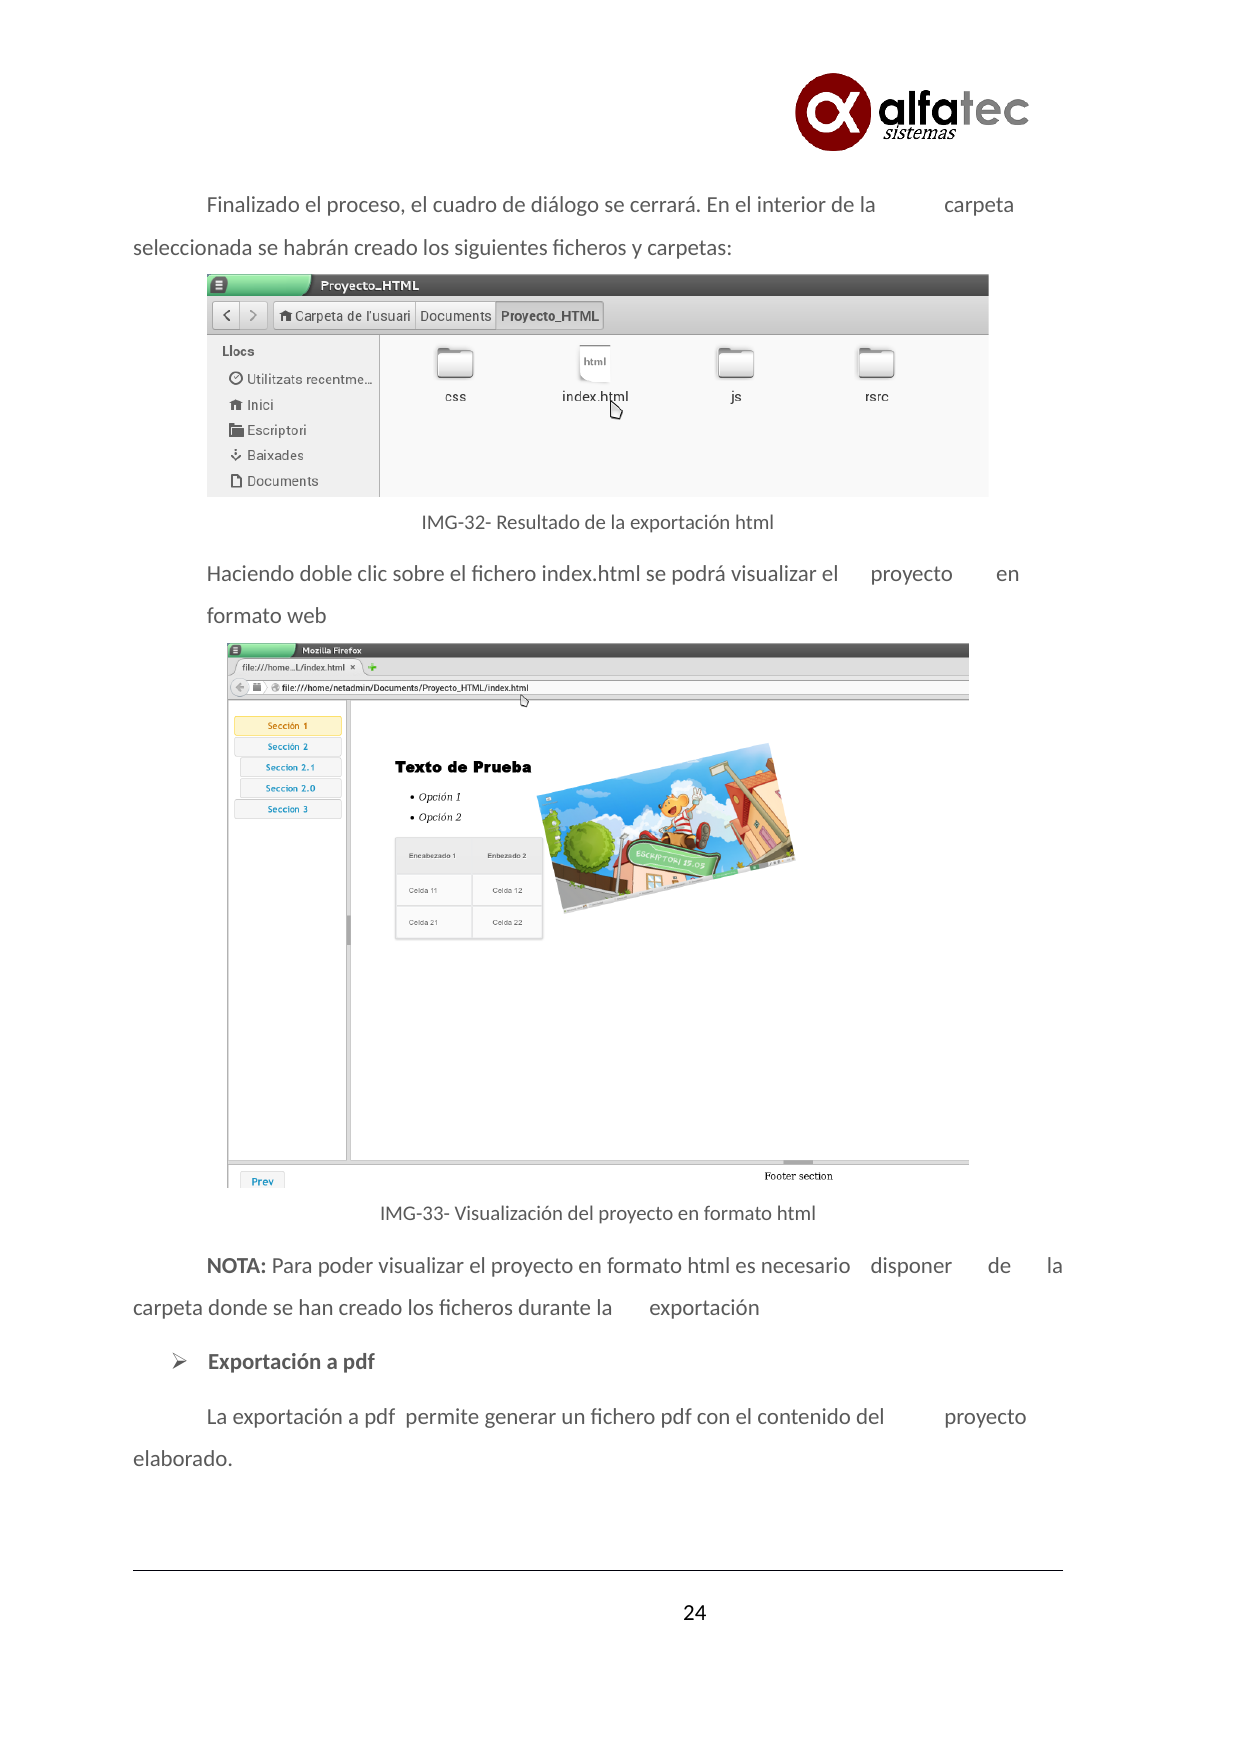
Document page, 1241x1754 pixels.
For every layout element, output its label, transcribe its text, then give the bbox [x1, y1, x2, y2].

text IMG-32- Resultado de la exportación html [133, 287, 1063, 534]
text La exportación a pdf permite generar un fichero pdf con el contenido del proyecto elaborado. [133, 1402, 1063, 1472]
text NOTA: Para poder visualizar el proyecto en formato html es necesario disponer de la carpeta donde se han creado los ficheros durante la exportación [133, 1251, 1063, 1321]
picture [795, 73, 1031, 151]
list Exportación a pdf [170, 1347, 1063, 1375]
text IMG-33- Visualización del proyecto en formato html [133, 656, 1063, 1226]
text Finalizado el proceso, el cuadro de diálogo se cerrará. En el interior de la carpeta seleccionada se habrán creado los siguientes ficheros y carpetas: [133, 191, 1063, 261]
text Haciendo doble clic sobre el fichero index.html se podrá visualizar el proyecto en formato web [133, 559, 1063, 629]
